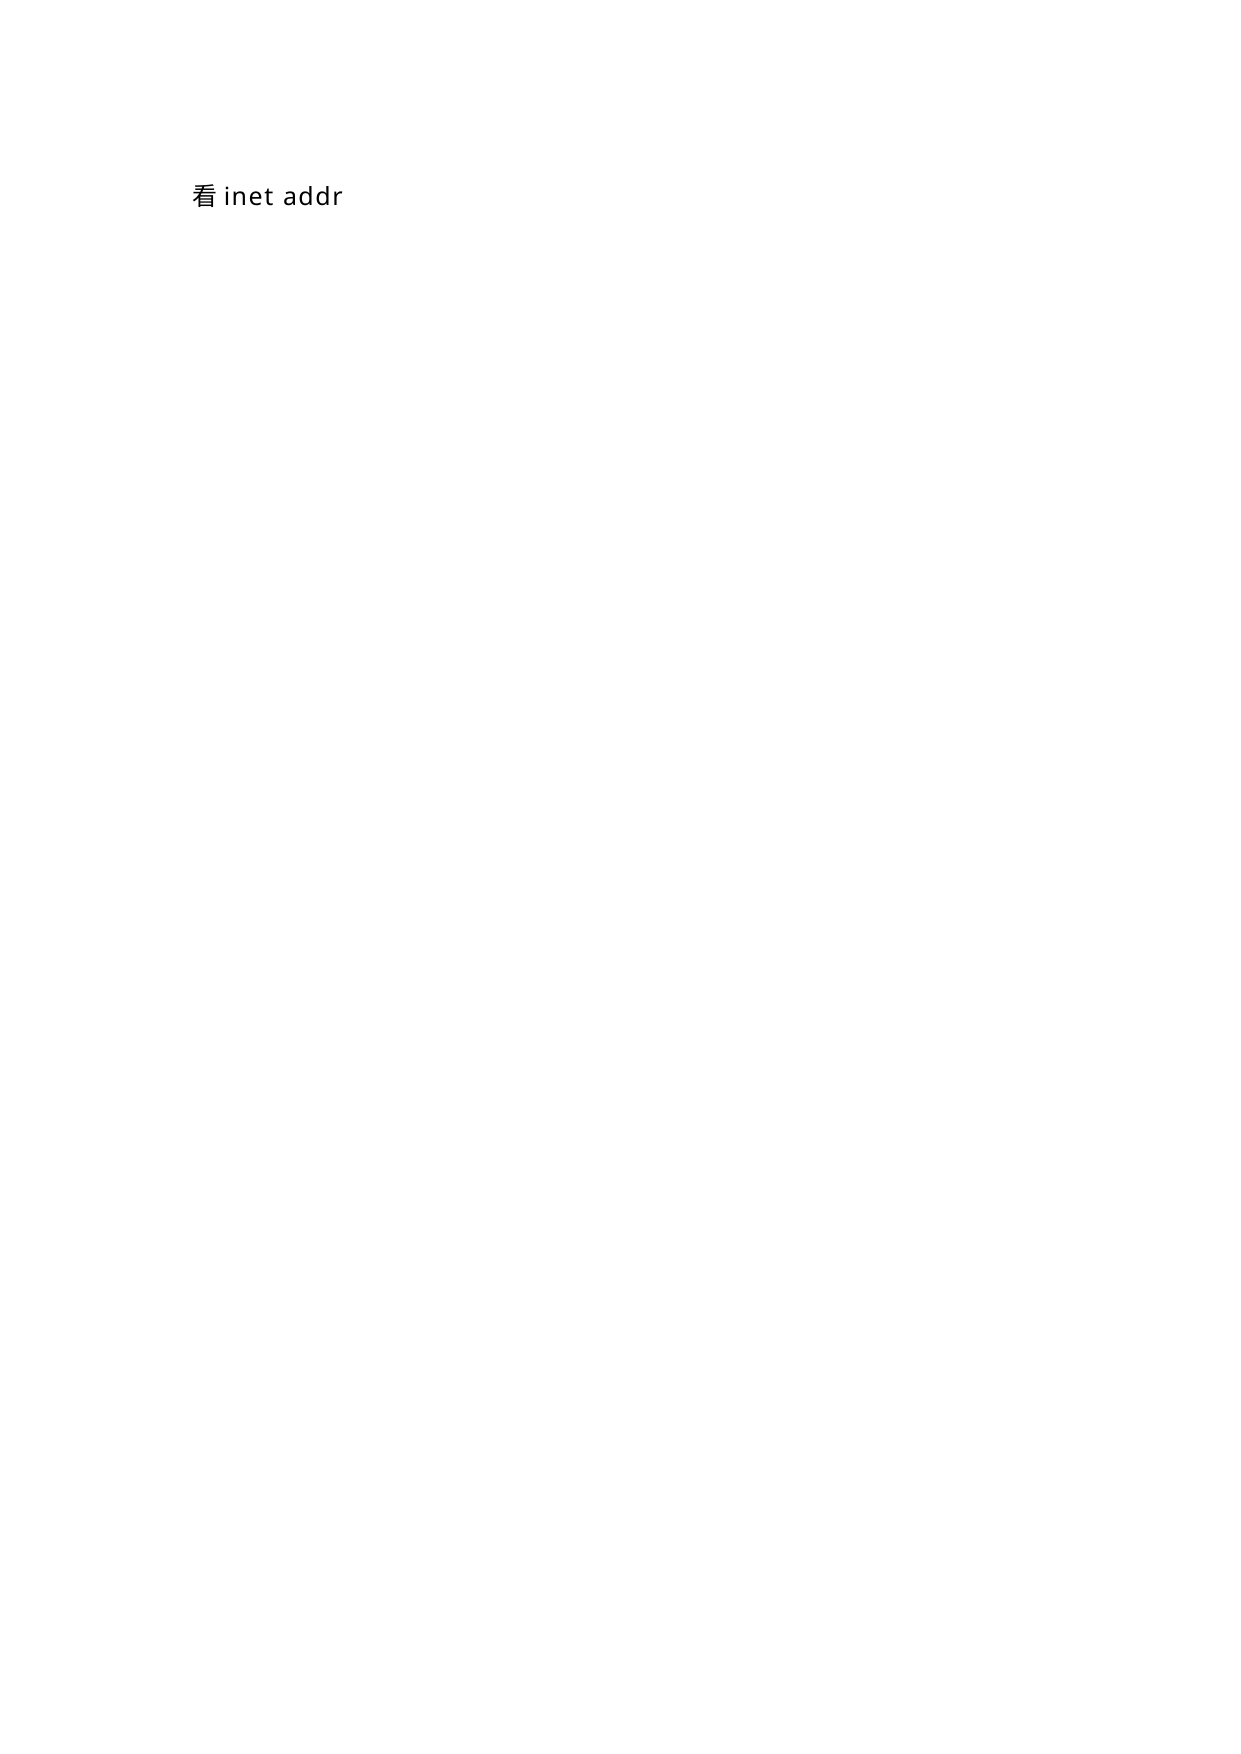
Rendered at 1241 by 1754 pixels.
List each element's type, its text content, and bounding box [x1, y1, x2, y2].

text 看inet addr [118, 176, 1122, 213]
